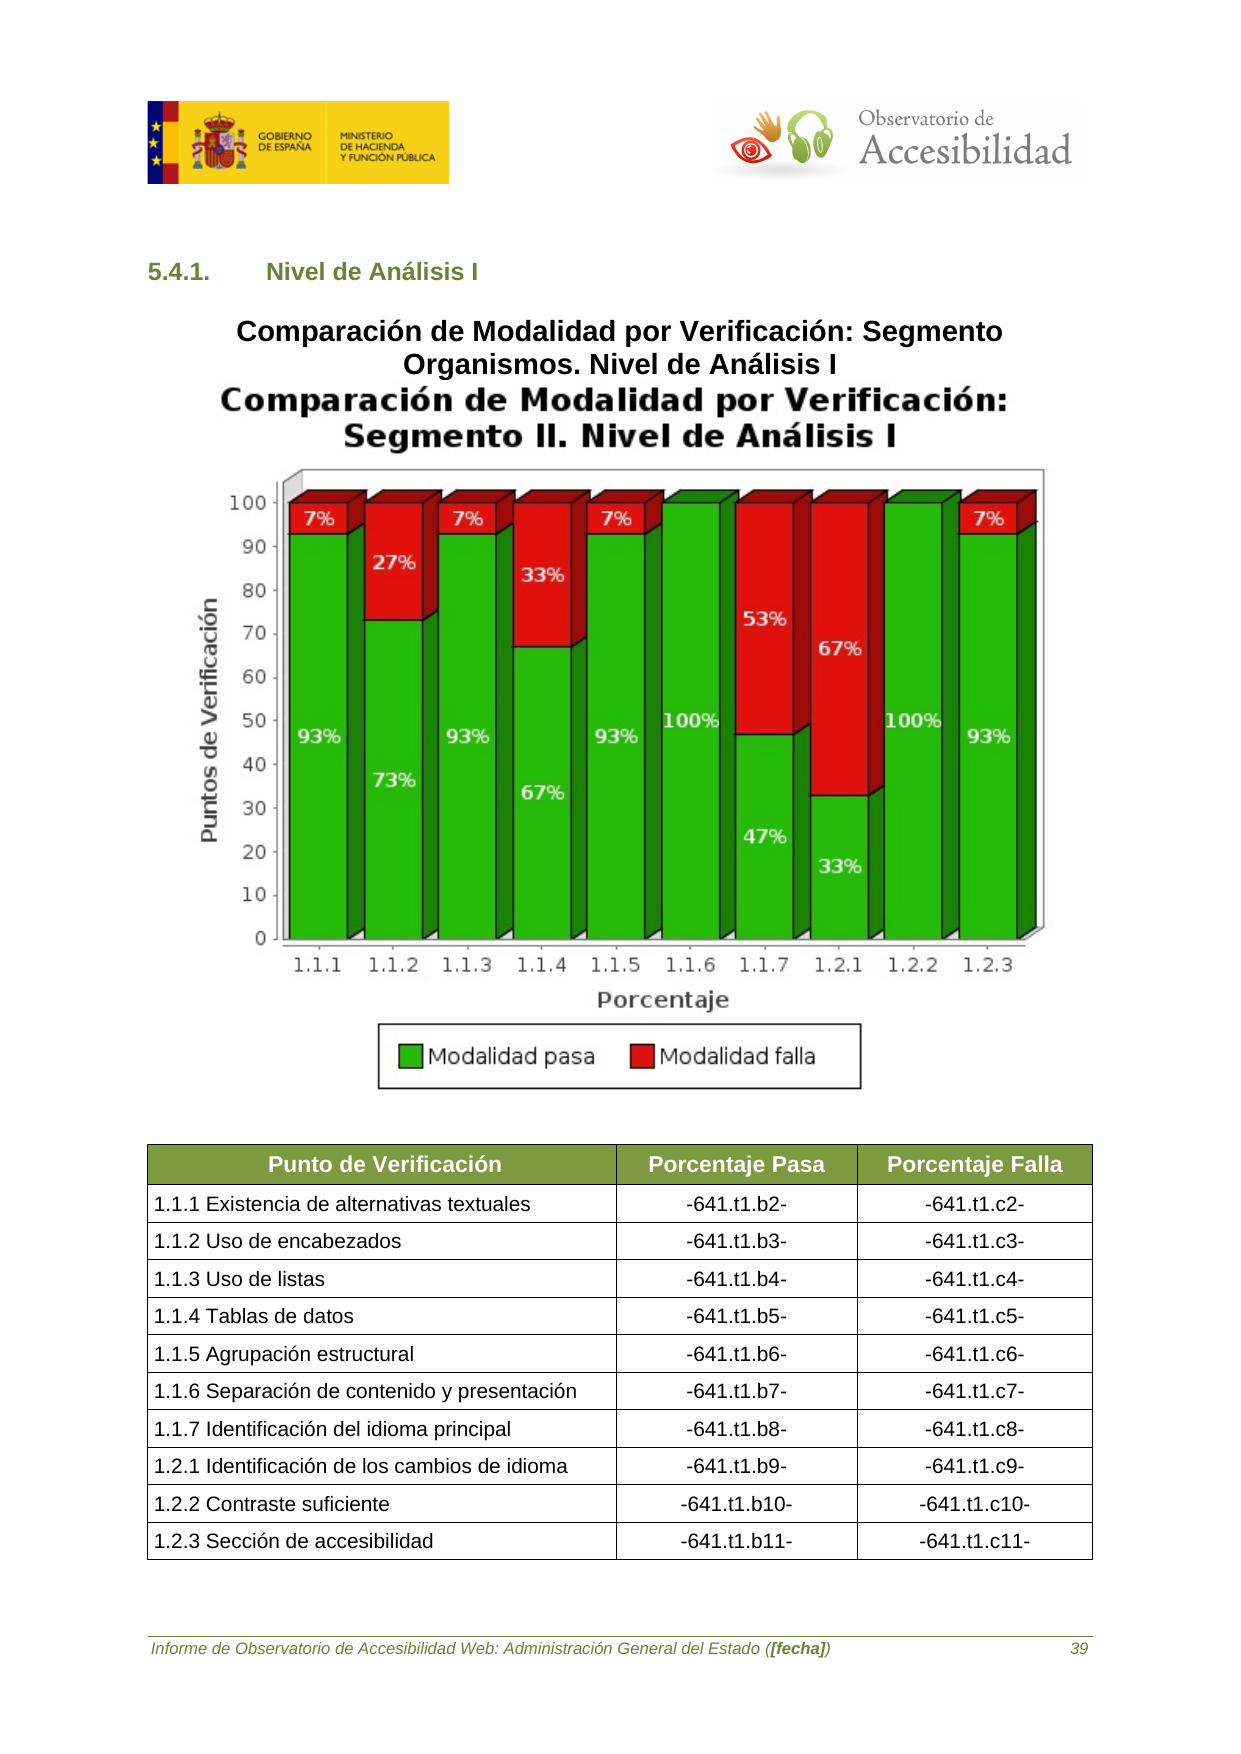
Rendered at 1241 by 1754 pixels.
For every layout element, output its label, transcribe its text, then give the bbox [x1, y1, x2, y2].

text Comparación de Modalidad por Verificación: Segmento Organismos. Nivel de Análisis I [148, 314, 1092, 381]
subtitle Nivel de Análisis I [148, 257, 1092, 286]
table_cell -641.t1.b7- [617, 1373, 857, 1409]
table_cell 1.2.1 Identificación de los cambios de idioma [148, 1448, 616, 1484]
table_header Punto de Verificación [148, 1145, 616, 1184]
table_cell -641.t1.c7- [858, 1373, 1092, 1409]
table_cell 1.2.3 Sección de accesibilidad [148, 1523, 616, 1559]
table_cell 1.1.2 Uso de encabezados [148, 1223, 616, 1259]
table_cell -641.t1.b10- [617, 1485, 857, 1522]
table_cell 1.1.5 Agrupación estructural [148, 1335, 616, 1372]
picture [147, 101, 450, 184]
table_cell -641.t1.b8- [617, 1410, 857, 1447]
table_cell -641.t1.b4- [617, 1260, 857, 1297]
table_cell -641.t1.c2- [858, 1185, 1092, 1222]
table_cell 1.1.3 Uso de listas [148, 1260, 616, 1297]
table_cell -641.t1.c3- [858, 1223, 1092, 1259]
table_cell -641.t1.c10- [858, 1485, 1092, 1522]
table_cell 1.1.4 Tablas de datos [148, 1298, 616, 1334]
table_cell -641.t1.c8- [858, 1410, 1092, 1447]
table_header Porcentaje Pasa [617, 1145, 857, 1184]
table_cell 1.1.1 Existencia de alternativas textuales [148, 1185, 616, 1222]
table_cell -641.t1.c11- [858, 1523, 1092, 1559]
table_cell -641.t1.b6- [617, 1335, 857, 1372]
table_cell -641.t1.c6- [858, 1335, 1092, 1372]
table_cell 1.1.7 Identificación del idioma principal [148, 1410, 616, 1447]
table_cell -641.t1.c4- [858, 1260, 1092, 1297]
picture [710, 101, 1086, 184]
table_cell 1.2.2 Contraste suficiente [148, 1485, 616, 1522]
picture [178, 380, 1062, 1091]
table_cell -641.t1.c5- [858, 1298, 1092, 1334]
table_cell 1.1.6 Separación de contenido y presentación [148, 1373, 616, 1409]
table_cell -641.t1.c9- [858, 1448, 1092, 1484]
table_cell -641.t1.b2- [617, 1185, 857, 1222]
table_cell -641.t1.b5- [617, 1298, 857, 1334]
table_header Porcentaje Falla [858, 1145, 1092, 1184]
table_cell -641.t1.b3- [617, 1223, 857, 1259]
table_cell -641.t1.b9- [617, 1448, 857, 1484]
table_cell -641.t1.b11- [617, 1523, 857, 1559]
